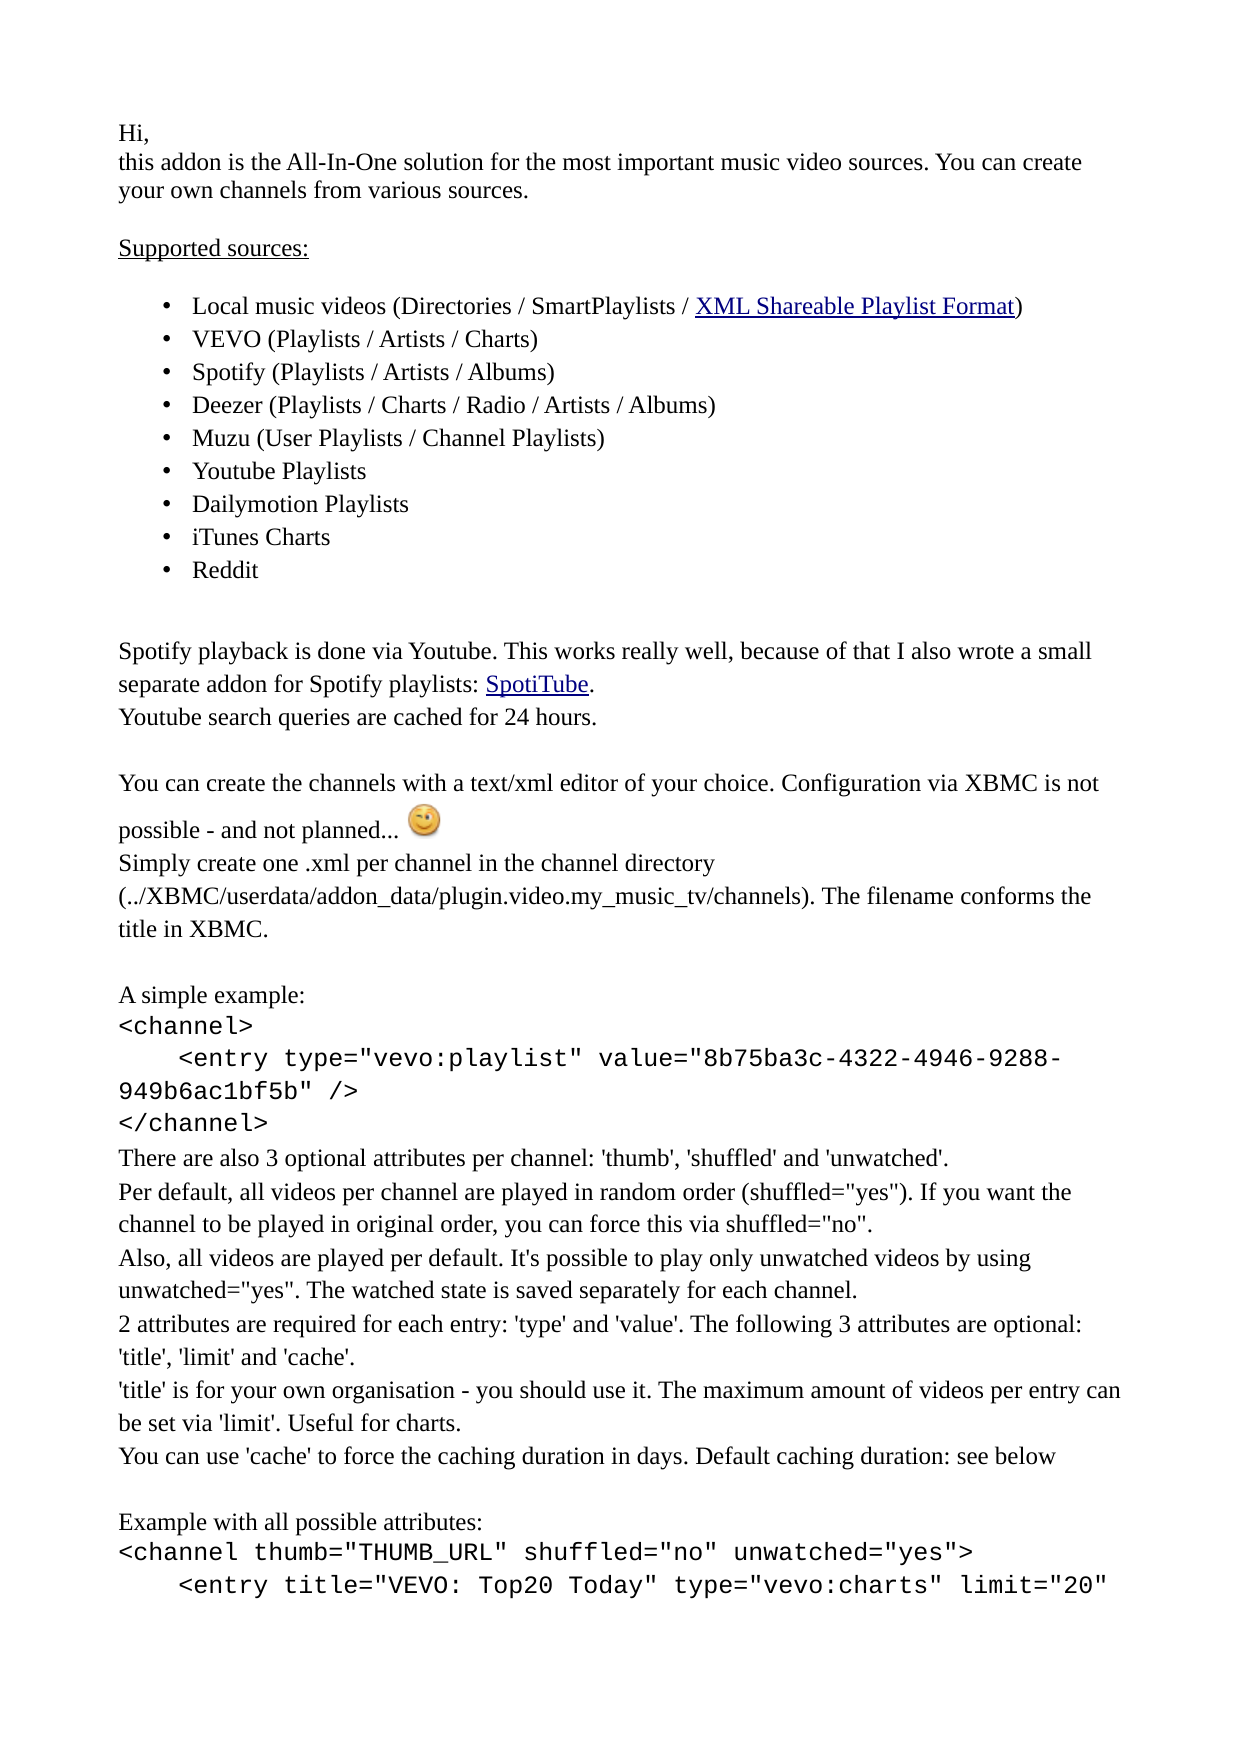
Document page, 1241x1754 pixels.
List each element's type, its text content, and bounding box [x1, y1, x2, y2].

text Spotify playback is done via Youtube. This works really well, because of that I also wrote a small separate addon for Spotify playlists: SpotiTube. Youtube search queries are cached for 24 hours. You can create the channels with a text/xml editor of your choice. Configuration via XBMC is not possible - and not planned... Simply create one .xml per channel in the channel directory (../XBMC/userdata/addon_data/plugin.video.my_music_tv/channels). The filename conforms the title in XBMC. A simple example: [118, 603, 1122, 1009]
list Reddit [162, 556, 1122, 584]
list Dailymotion Playlists [162, 489, 1122, 518]
text Hi, this addon is the All-In-One solution for the most important music video sources. You can create your own channels from various sources. Supported sources: [118, 118, 1122, 262]
text <channel thumb="THUMB_URL" shuffled="no" unwatched="yes"> <entry title="VEVO: Top20 Today" type="vevo:charts" limit="20" [118, 1540, 1122, 1601]
list Muzu (User Playlists / Channel Playlists) [162, 423, 1122, 452]
list Spotify (Playlists / Artists / Albums) [162, 357, 1122, 386]
list Local music videos (Directories / SmartPlaylists / XML Shareable Playlist Format) [162, 291, 1122, 320]
picture [405, 801, 443, 839]
list iTunes Charts [162, 522, 1122, 551]
text <channel> <entry type="vevo:playlist" value="8b75ba3c-4322-4946-9288-949b6ac1bf5b" /> </channel> [118, 1013, 1122, 1139]
list Youtube Playlists [162, 456, 1122, 485]
text There are also 3 optional attributes per channel: 'thumb', 'shuffled' and 'unwatched'. Per default, all videos per channel are played in random order (shuffled="yes"). If you want the channel to be played in original order, you can force this via shuffled="no". Also, all videos are played per default. It's possible to play only unwatched videos by using unwatched="yes". The watched state is saved separately for each channel. 2 attributes are required for each entry: 'type' and 'value'. The following 3 attributes are optional: 'title', 'limit' and 'cache'. 'title' is for your own organisation - you should use it. The maximum amount of videos per entry can be set via 'limit'. Useful for charts. You can use 'cache' to force the caching duration in days. Default caching duration: see below Example with all possible attributes: [118, 1143, 1122, 1536]
list Deezer (Playlists / Charts / Radio / Artists / Albums) [162, 390, 1122, 419]
list VEVO (Playlists / Artists / Charts) [162, 324, 1122, 353]
